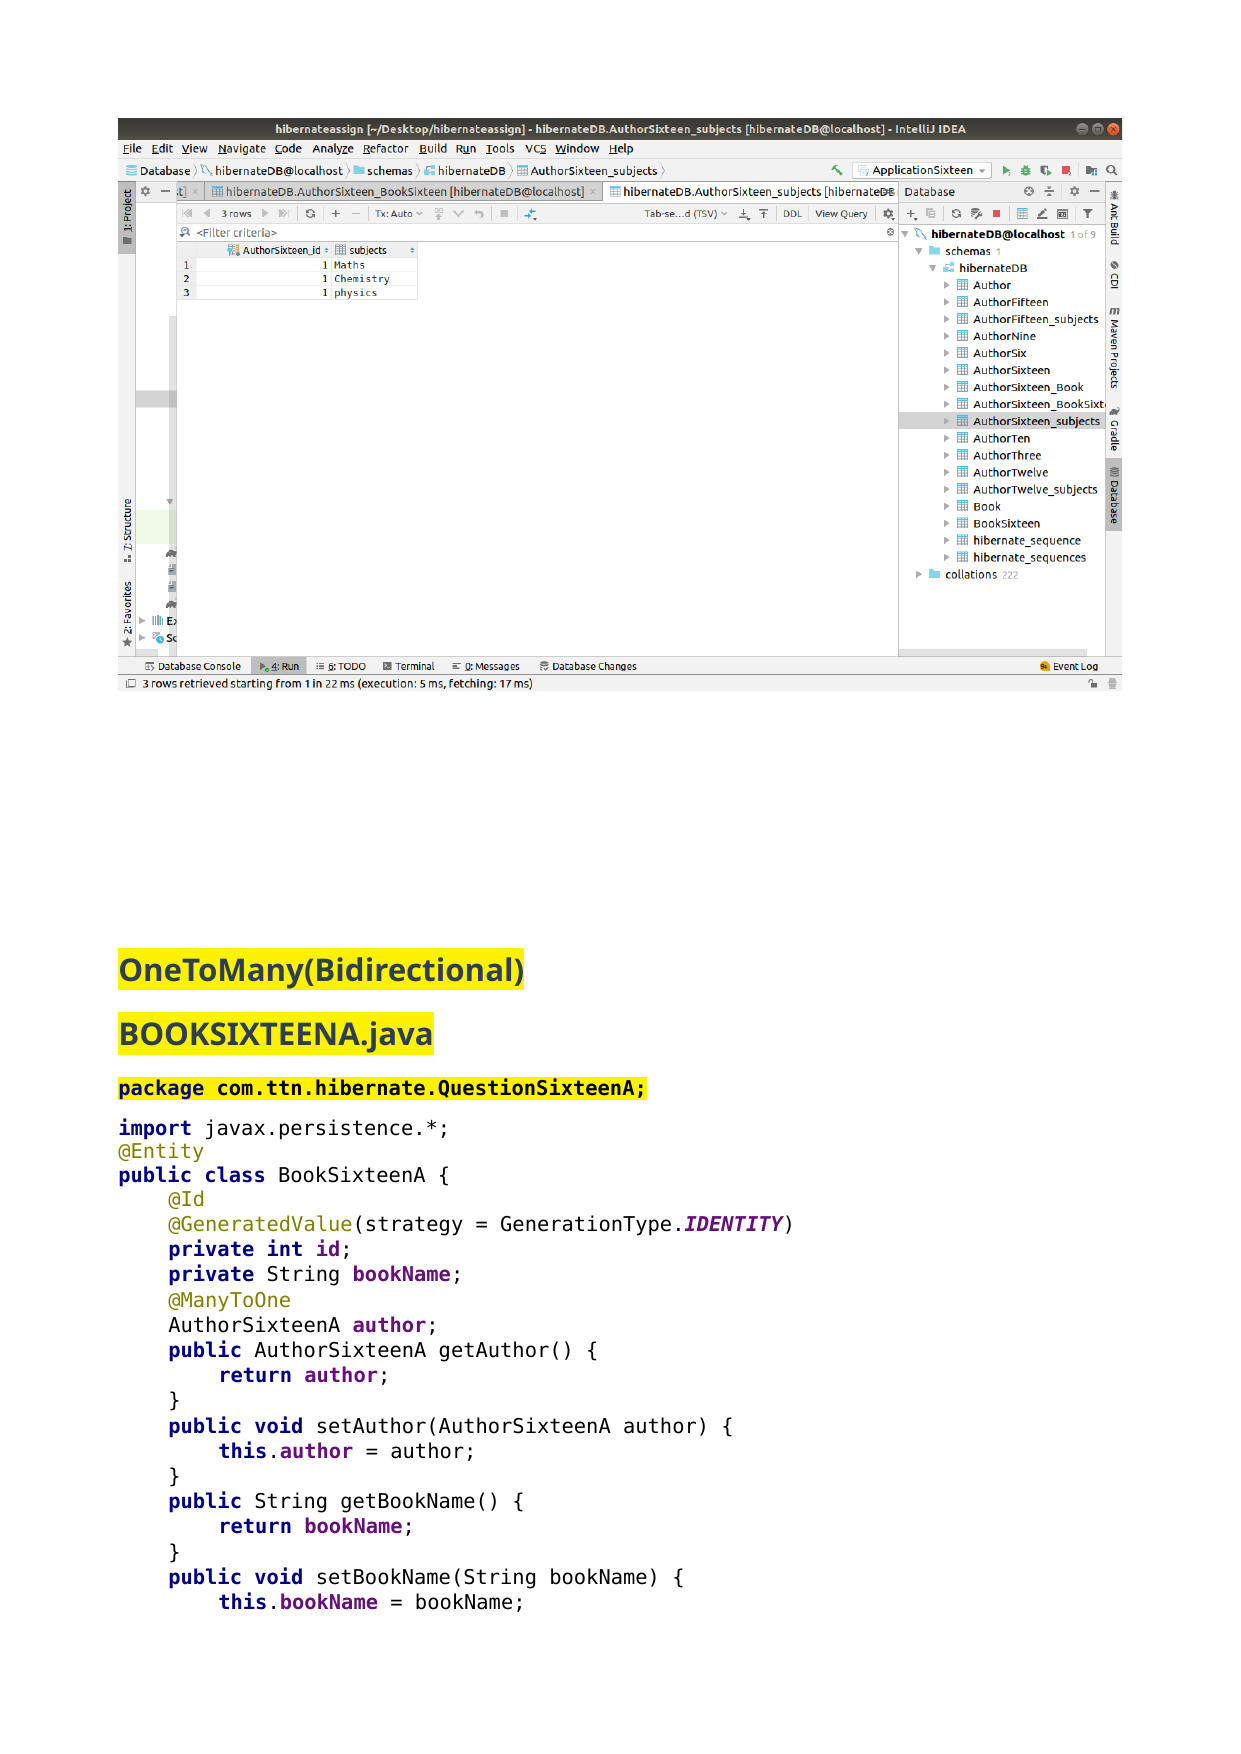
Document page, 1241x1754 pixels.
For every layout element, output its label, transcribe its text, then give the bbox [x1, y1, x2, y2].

text BOOKSIXTEENA.java [118, 1012, 1122, 1055]
text @GeneratedValue(strategy = GenerationType.IDENTITY) [118, 1212, 1122, 1238]
text public AuthorSixteenA getAuthor() { [118, 1338, 1122, 1364]
text private int id; [118, 1238, 1122, 1263]
text OneToMany(Bidirectional) [118, 947, 1122, 990]
text } [118, 1540, 1122, 1565]
text public String getBookName() { [118, 1490, 1122, 1515]
text this.bookName = bookName; [118, 1591, 1122, 1616]
text } [118, 1464, 1122, 1490]
picture [118, 118, 1123, 691]
text this.author = author; [118, 1439, 1122, 1464]
text public class BookSixteenA { [118, 1163, 1122, 1187]
text public void setAuthor(AuthorSixteenA author) { [118, 1414, 1122, 1439]
text } [118, 1389, 1122, 1414]
text private String bookName; [118, 1263, 1122, 1288]
text import javax.persistence.*; [118, 1116, 1122, 1140]
text @ManyToOne [118, 1288, 1122, 1313]
text @Id [118, 1187, 1122, 1212]
text return author; [118, 1364, 1122, 1389]
text public void setBookName(String bookName) { [118, 1565, 1122, 1591]
text @Entity [118, 1140, 1122, 1163]
text return bookName; [118, 1515, 1122, 1540]
text AuthorSixteenA author; [118, 1313, 1122, 1338]
text package com.ttn.hibernate.QuestionSixteenA; [118, 1077, 1122, 1100]
